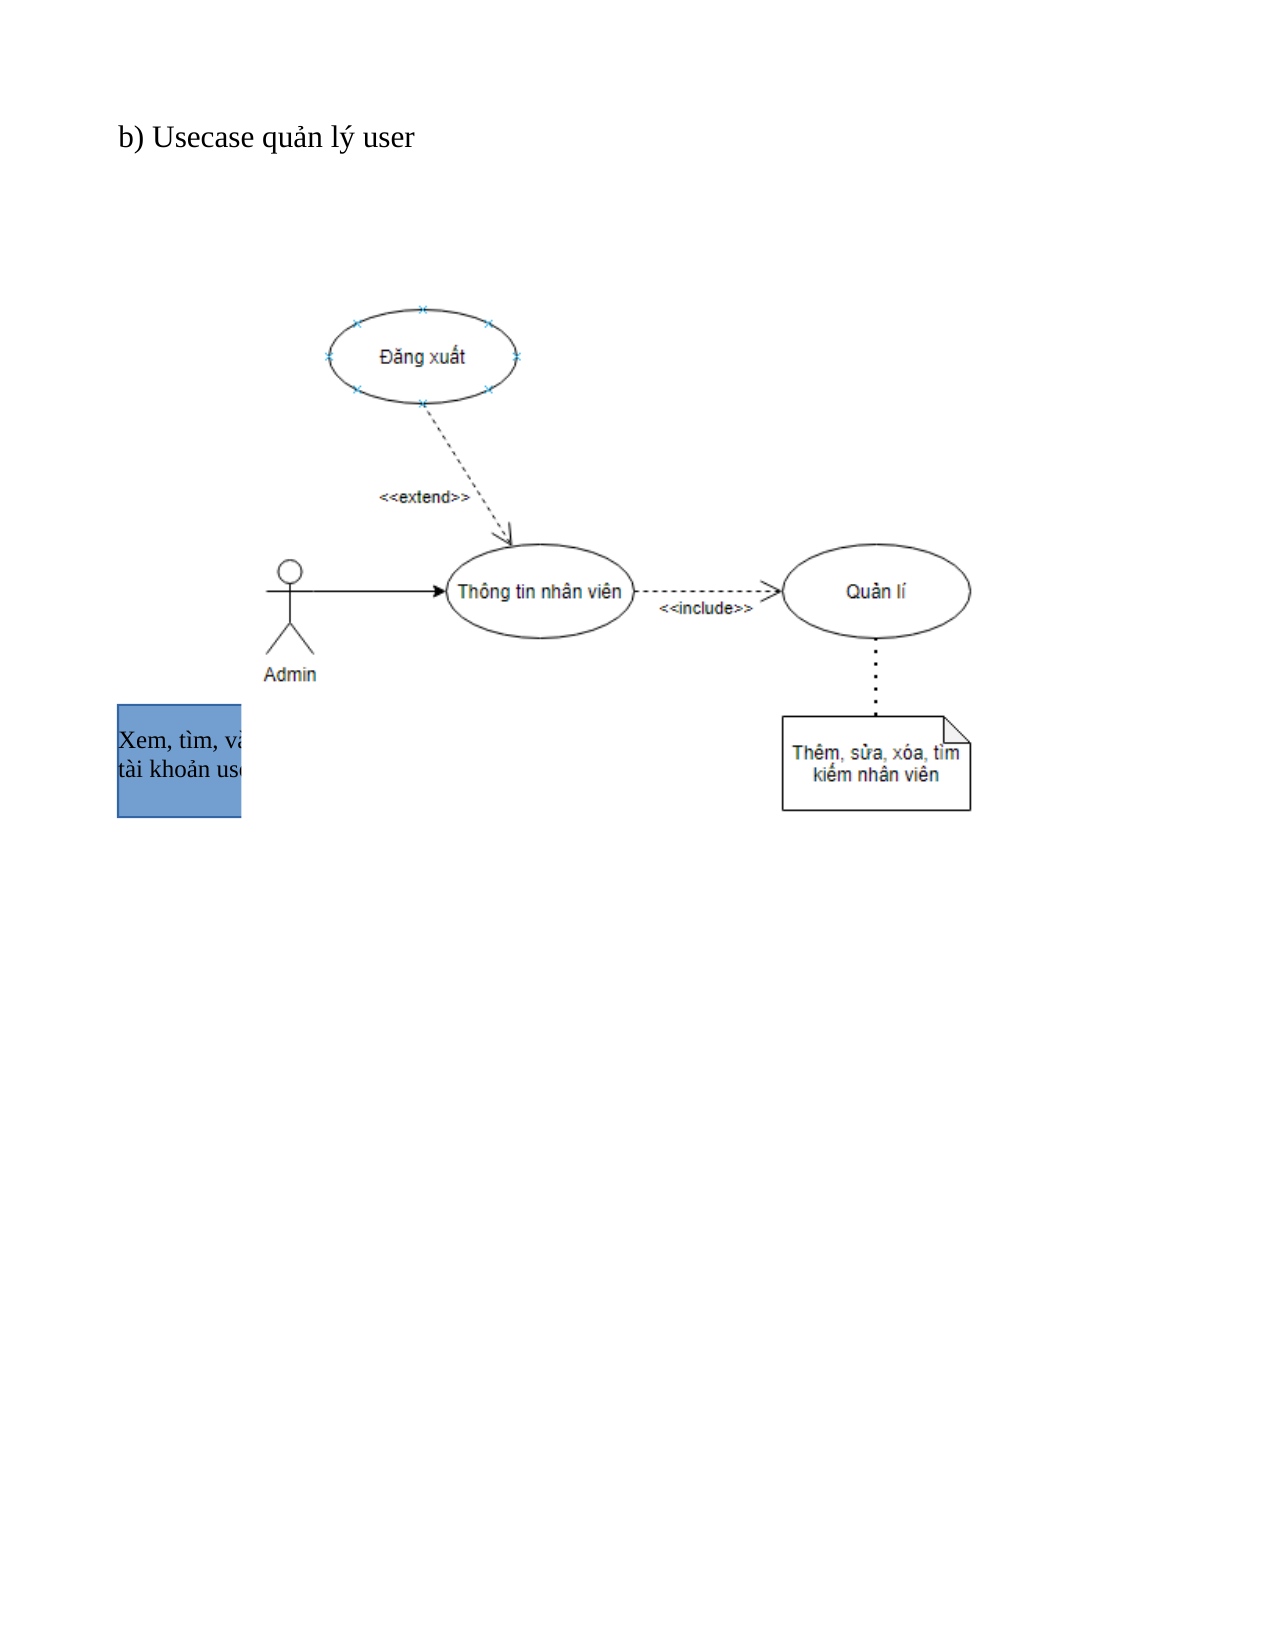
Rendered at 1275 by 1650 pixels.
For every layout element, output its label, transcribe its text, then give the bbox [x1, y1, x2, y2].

picture [241, 267, 1034, 863]
text b) Usecase quản lý user [118, 118, 1157, 154]
